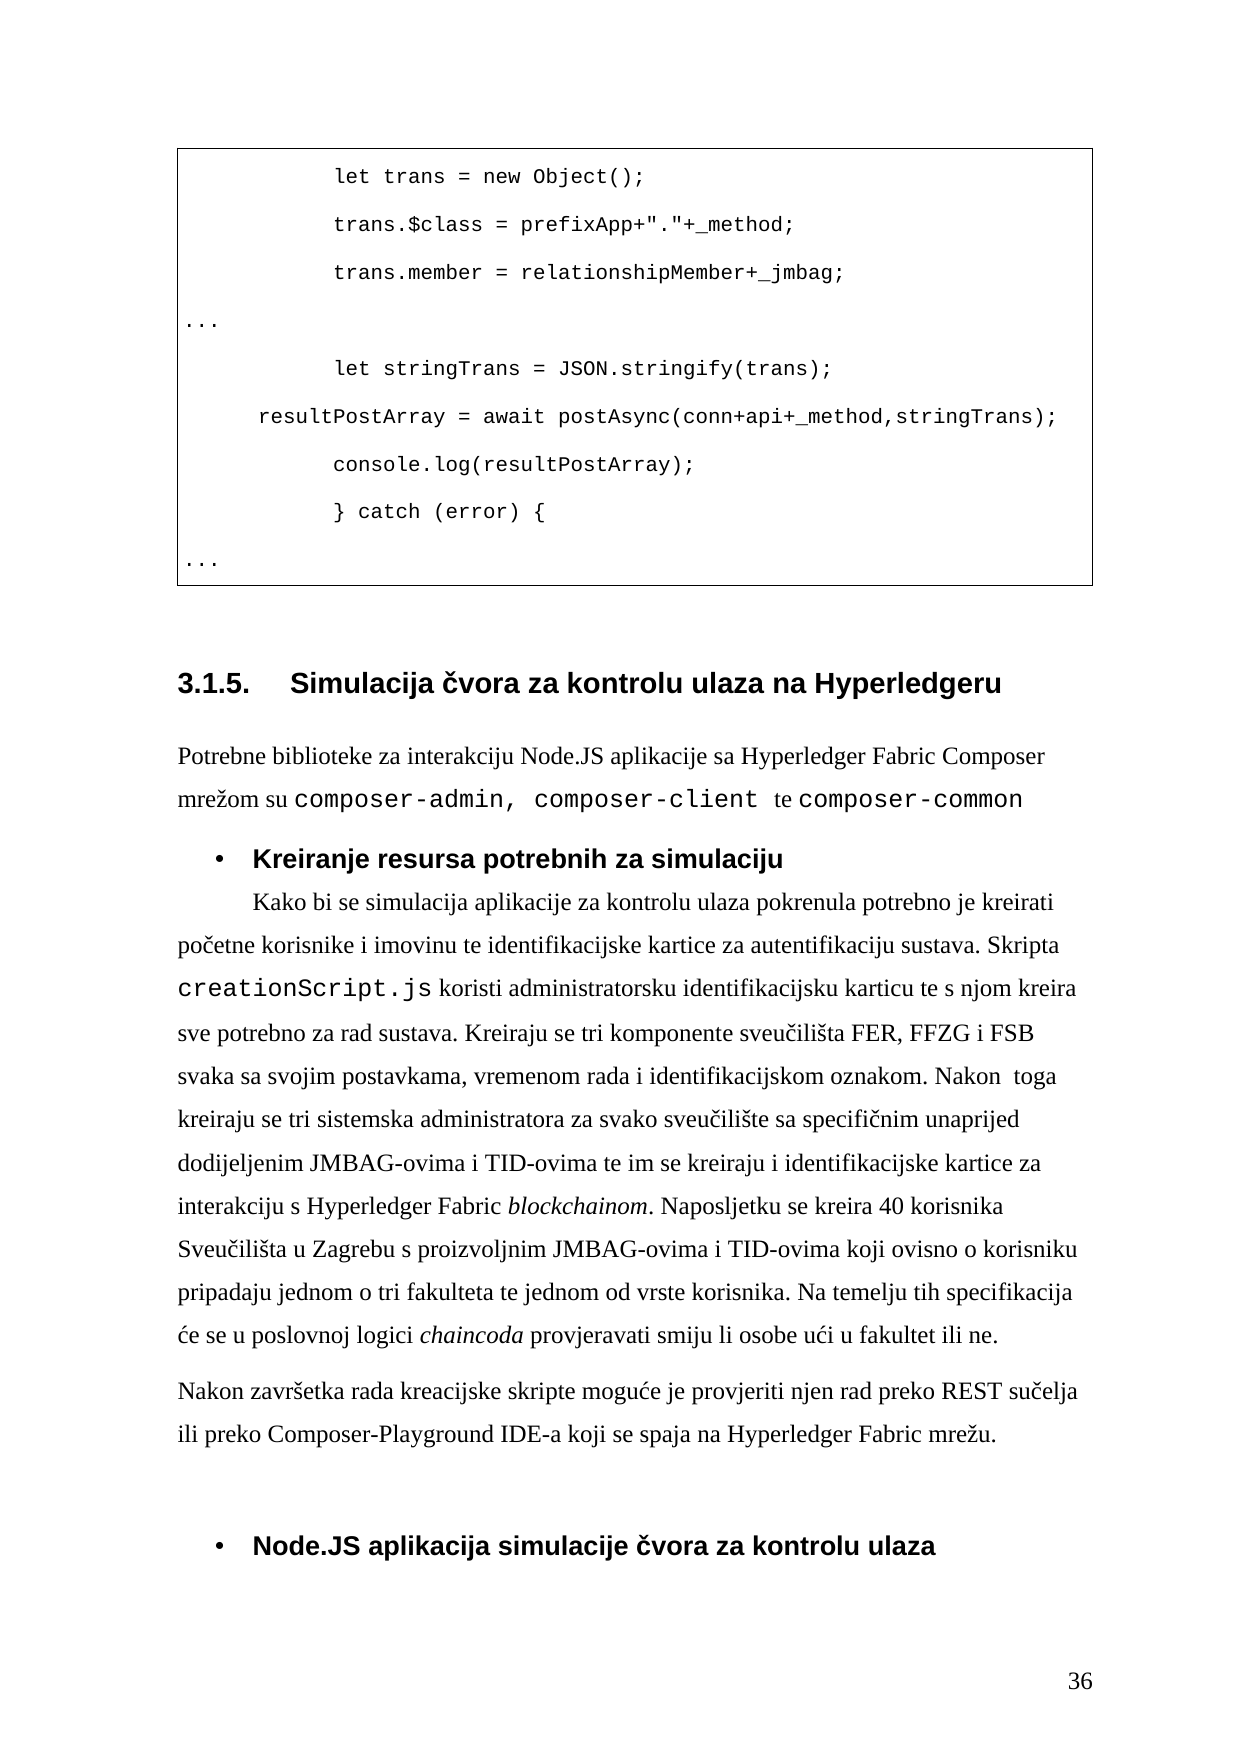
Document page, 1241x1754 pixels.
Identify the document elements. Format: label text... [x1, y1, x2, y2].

subtitle Simulacija čvora za kontrolu ulaza na Hyperledgeru [177, 666, 1092, 699]
list Node.JS aplikacija simulacije čvora za kontrolu ulaza [215, 1530, 1092, 1561]
text Nakon završetka rada kreacijske skripte moguće je provjeriti njen rad preko REST sučelja ili preko Composer-Playground IDE-a koji se spaja na Hyperledger Fabric mrežu. [177, 1376, 1092, 1448]
text Kako bi se simulacija aplikacije za kontrolu ulaza pokrenula potrebno je kreirati početne korisnike i imovinu te identifikacijske kartice za autentifikaciju sustava. Skripta creationScript.js koristi administratorsku identifikacijsku karticu te s njom kreira sve potrebno za rad sustava. Kreiraju se tri komponente sveučilišta FER, FFZG i FSB svaka sa svojim postavkama, vremenom rada i identifikacijskom oznakom. Nakon toga kreiraju se tri sistemska administratora za svako sveučilište sa specifičnim unaprijed dodijeljenim JMBAG-ovima i TID-ovima te im se kreiraju i identifikacijske kartice za interakciju s Hyperledger Fabric blockchainom. Naposljetku se kreira 40 korisnika Sveučilišta u Zagrebu s proizvoljnim JMBAG-ovima i TID-ovima koji ovisno o korisniku pripadaju jednom o tri fakulteta te jednom od vrste korisnika. Na temelju tih specifikacija će se u poslovnoj logici chaincoda provjeravati smiju li osobe ući u fakultet ili ne. [177, 887, 1092, 1349]
text Potrebne biblioteke za interakciju Node.JS aplikacije sa Hyperledger Fabric Composer mrežom su composer-admin, composer-client te composer-common [177, 741, 1092, 815]
list Kreiranje resursa potrebnih za simulaciju [215, 843, 1092, 874]
table_header let trans = new Object(); trans.$class = prefixApp+"."+_method; trans.member = relationshipMember+_jmbag; ... let stringTrans = JSON.stringify(trans); resultPostArray = await postAsync(conn+api+_method,stringTrans); console.log(resultPostArray); } catch (error) { ... [178, 149, 1092, 585]
